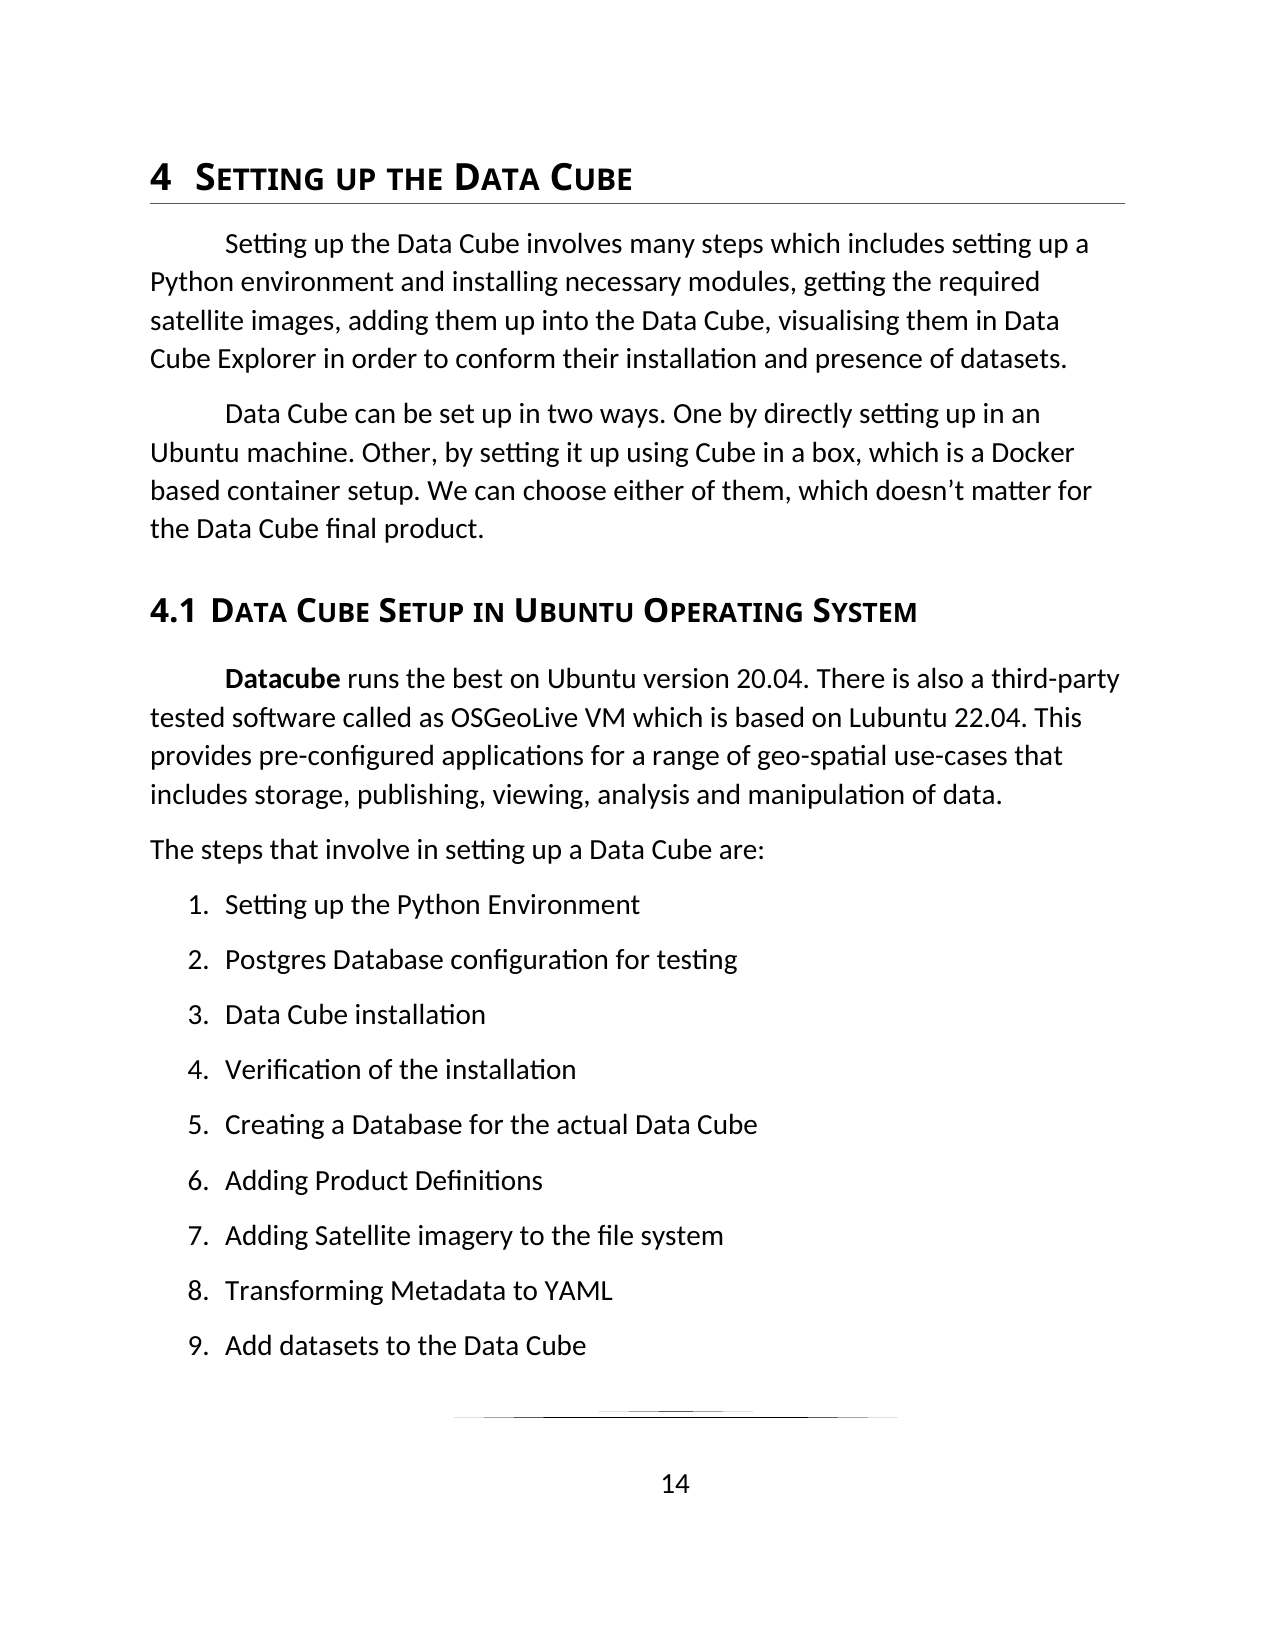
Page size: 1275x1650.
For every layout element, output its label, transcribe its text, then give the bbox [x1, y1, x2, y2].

text Datacube runs the best on Ubuntu version 20.04. There is also a third-party tested software called as OSGeoLive VM which is based on Lubuntu 22.04. This provides pre-configured applications for a range of geo-spatial use-cases that includes storage, publishing, viewing, analysis and manipulation of data. [150, 661, 1125, 811]
list Adding Product Definitions [187, 1162, 1125, 1197]
list Adding Satellite imagery to the file system [187, 1217, 1125, 1252]
text Setting up the Data Cube involves many steps which includes setting up a Python environment and installing necessary modules, getting the required satellite images, adding them up into the Data Cube, visualising them in Data Cube Explorer in order to conform their installation and presence of datasets. [150, 225, 1125, 376]
subtitle Data Cube Setup in Ubuntu Operating System [150, 587, 1125, 632]
list Transforming Metadata to YAML [187, 1272, 1125, 1307]
list Creating a Database for the actual Data Cube [187, 1106, 1125, 1142]
list Add datasets to the Data Cube [187, 1327, 1125, 1362]
list Postgres Database configuration for testing [187, 941, 1125, 977]
list Setting up the Python Environment [187, 886, 1125, 922]
text The steps that involve in setting up a Data Cube are: [150, 831, 1125, 867]
text Data Cube can be set up in two ways. One by directly setting up in an Ubuntu machine. Other, by setting it up using Cube in a box, which is a Docker based container setup. We can choose either of them, which doesn’t matter for the Data Cube final product. [150, 395, 1125, 546]
list Verification of the installation [187, 1051, 1125, 1087]
list Data Cube installation [187, 996, 1125, 1032]
subtitle Setting up the Data Cube [150, 150, 1125, 203]
